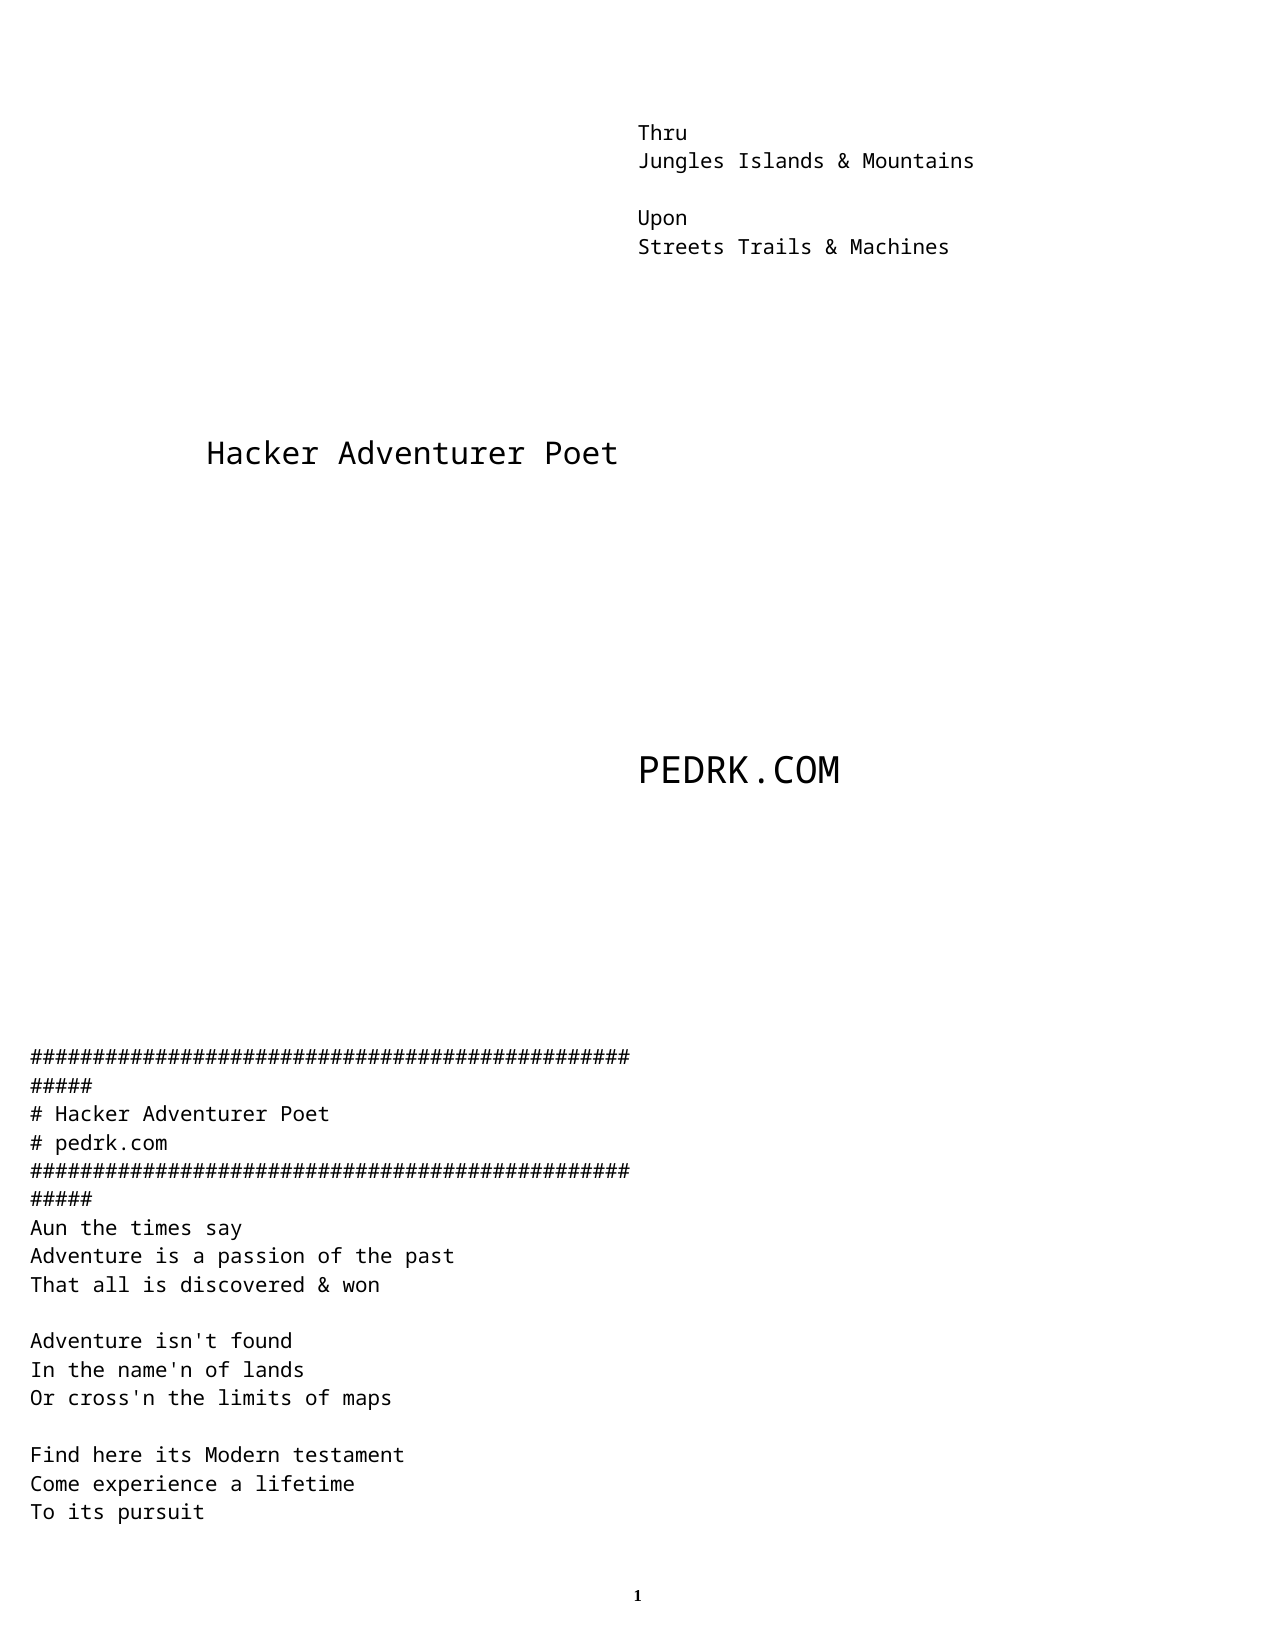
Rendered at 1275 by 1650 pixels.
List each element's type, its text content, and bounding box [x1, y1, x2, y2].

text # Hacker Adventurer Poet [30, 1099, 637, 1128]
text Hacker Adventurer Poet [30, 431, 637, 473]
text Streets Trails & Machines [637, 232, 1245, 260]
text Thru [637, 118, 1245, 147]
text Adventure isn't found [30, 1327, 637, 1355]
text Jungles Islands & Mountains [637, 147, 1245, 175]
text Find here its Modern testament [30, 1440, 637, 1469]
text Or cross'n the limits of maps [30, 1383, 637, 1412]
text PEDRK.COM [637, 744, 1245, 795]
text Aun the times say [30, 1213, 637, 1241]
text Come experience a lifetime [30, 1469, 637, 1497]
text # pedrk.com [30, 1128, 637, 1156]
text ##################################################### [30, 1042, 637, 1099]
text Upon [637, 203, 1245, 232]
text That all is discovered & won [30, 1270, 637, 1298]
text In the name'n of lands [30, 1355, 637, 1383]
text To its pursuit [30, 1497, 637, 1526]
text ##################################################### [30, 1156, 637, 1213]
text Adventure is a passion of the past [30, 1241, 637, 1270]
